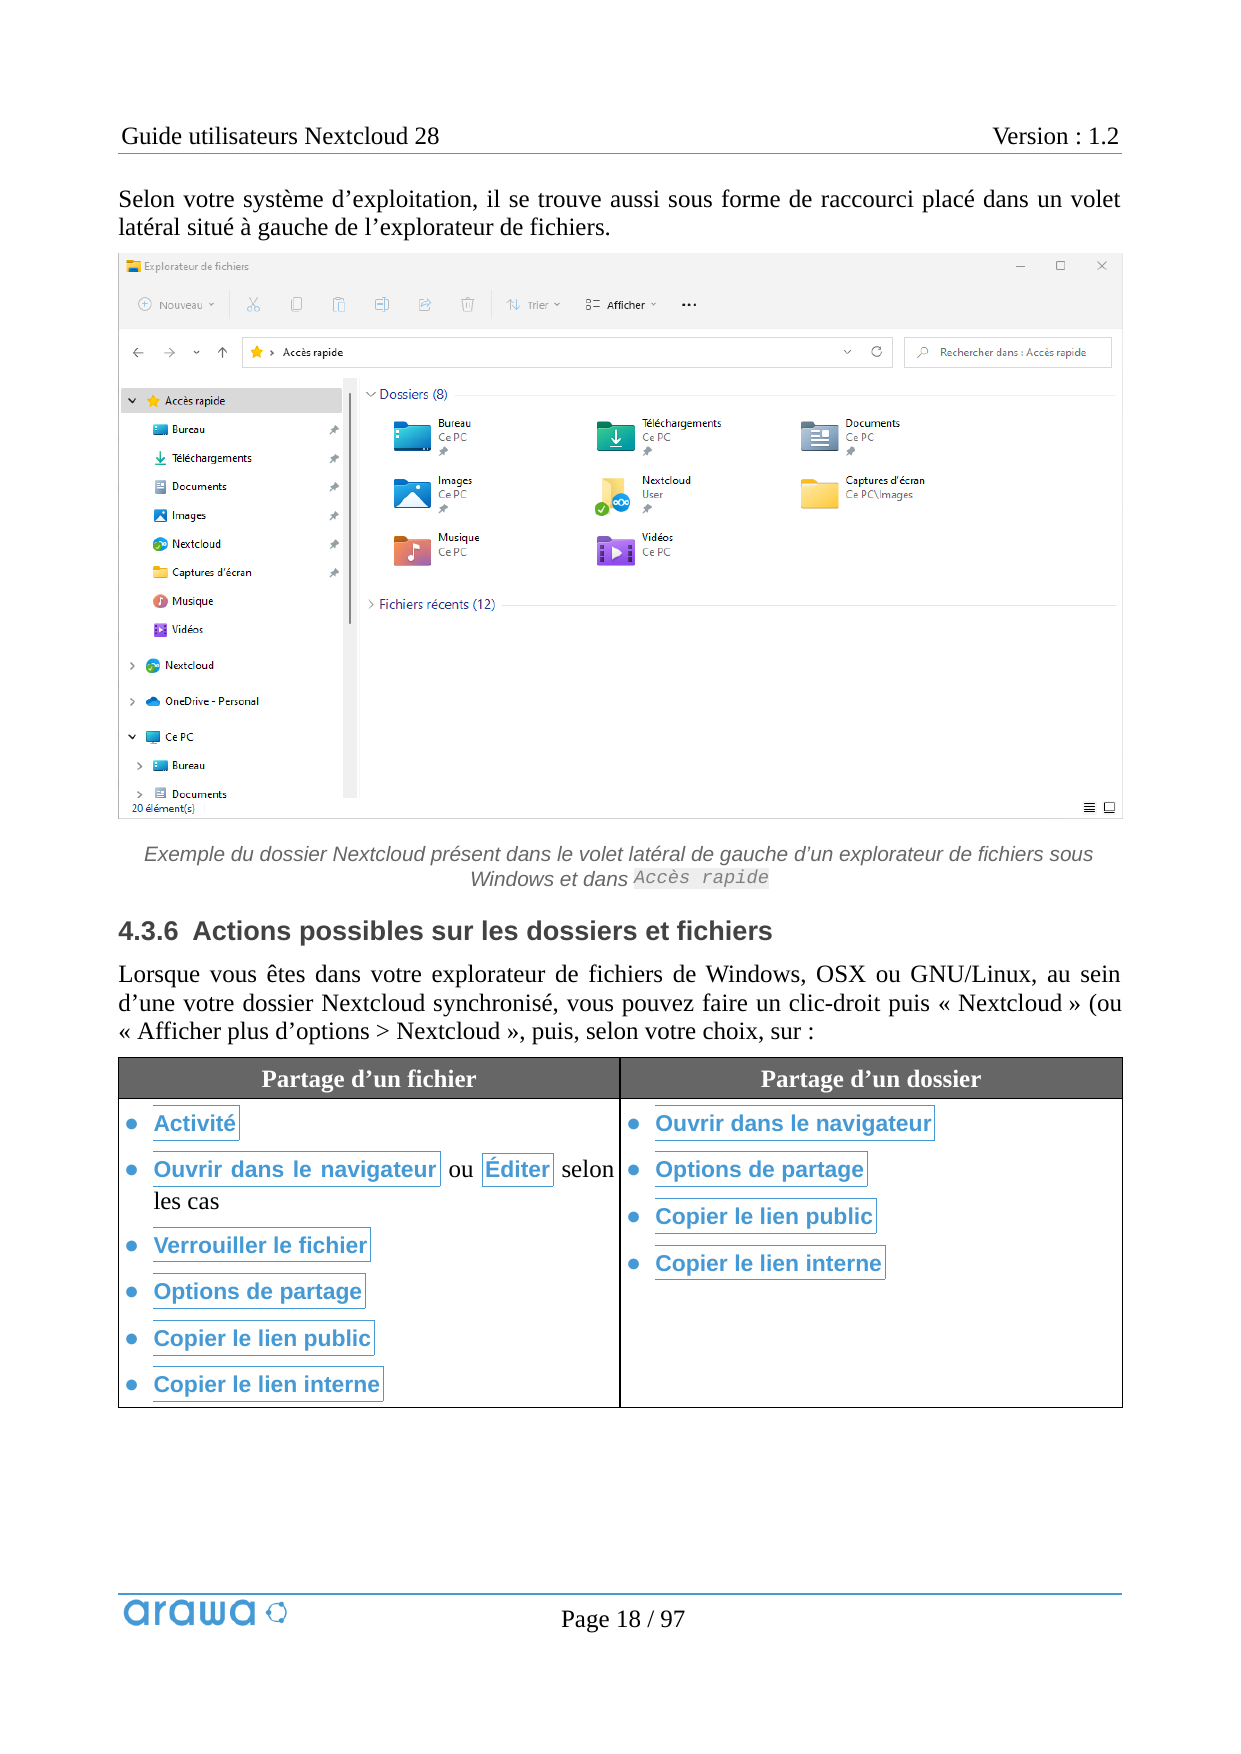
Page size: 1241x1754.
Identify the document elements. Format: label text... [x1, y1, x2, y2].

table_header Partage d’un fichier [119, 1058, 619, 1098]
subtitle Actions possibles sur les dossiers et fichiers [118, 915, 1122, 946]
table_header Partage d’un dossier [621, 1058, 1122, 1098]
text Lorsque vous êtes dans votre explorateur de fichiers de Windows, OSX ou GNU/Linux, au sein d’une votre dossier Nextcloud synchronisé, vous pouvez faire un clic-droit puis « Nextcloud » (ou « Afficher plus d’options > Nextcloud », puis, selon votre choix, sur : [118, 959, 1122, 1045]
text Selon votre système d’exploitation, il se trouve aussi sous forme de raccourci placé dans un volet latéral situé à gauche de l’explorateur de fichiers. [118, 184, 1122, 241]
table_cell Activité Ouvrir dans le navigateur ou Éditer selon les cas Verrouiller le fichier Options de partage Copier le lien public Copier le lien interne [119, 1099, 619, 1407]
picture [121, 1597, 290, 1628]
table_cell Ouvrir dans le navigateur Options de partage Copier le lien public Copier le lien interne [621, 1099, 1122, 1407]
text Exemple du dossier Nextcloud présent dans le volet latéral de gauche d’un explorateur de fichiers sous Windows et dans Accès rapide [118, 842, 1122, 891]
picture [118, 253, 1123, 819]
